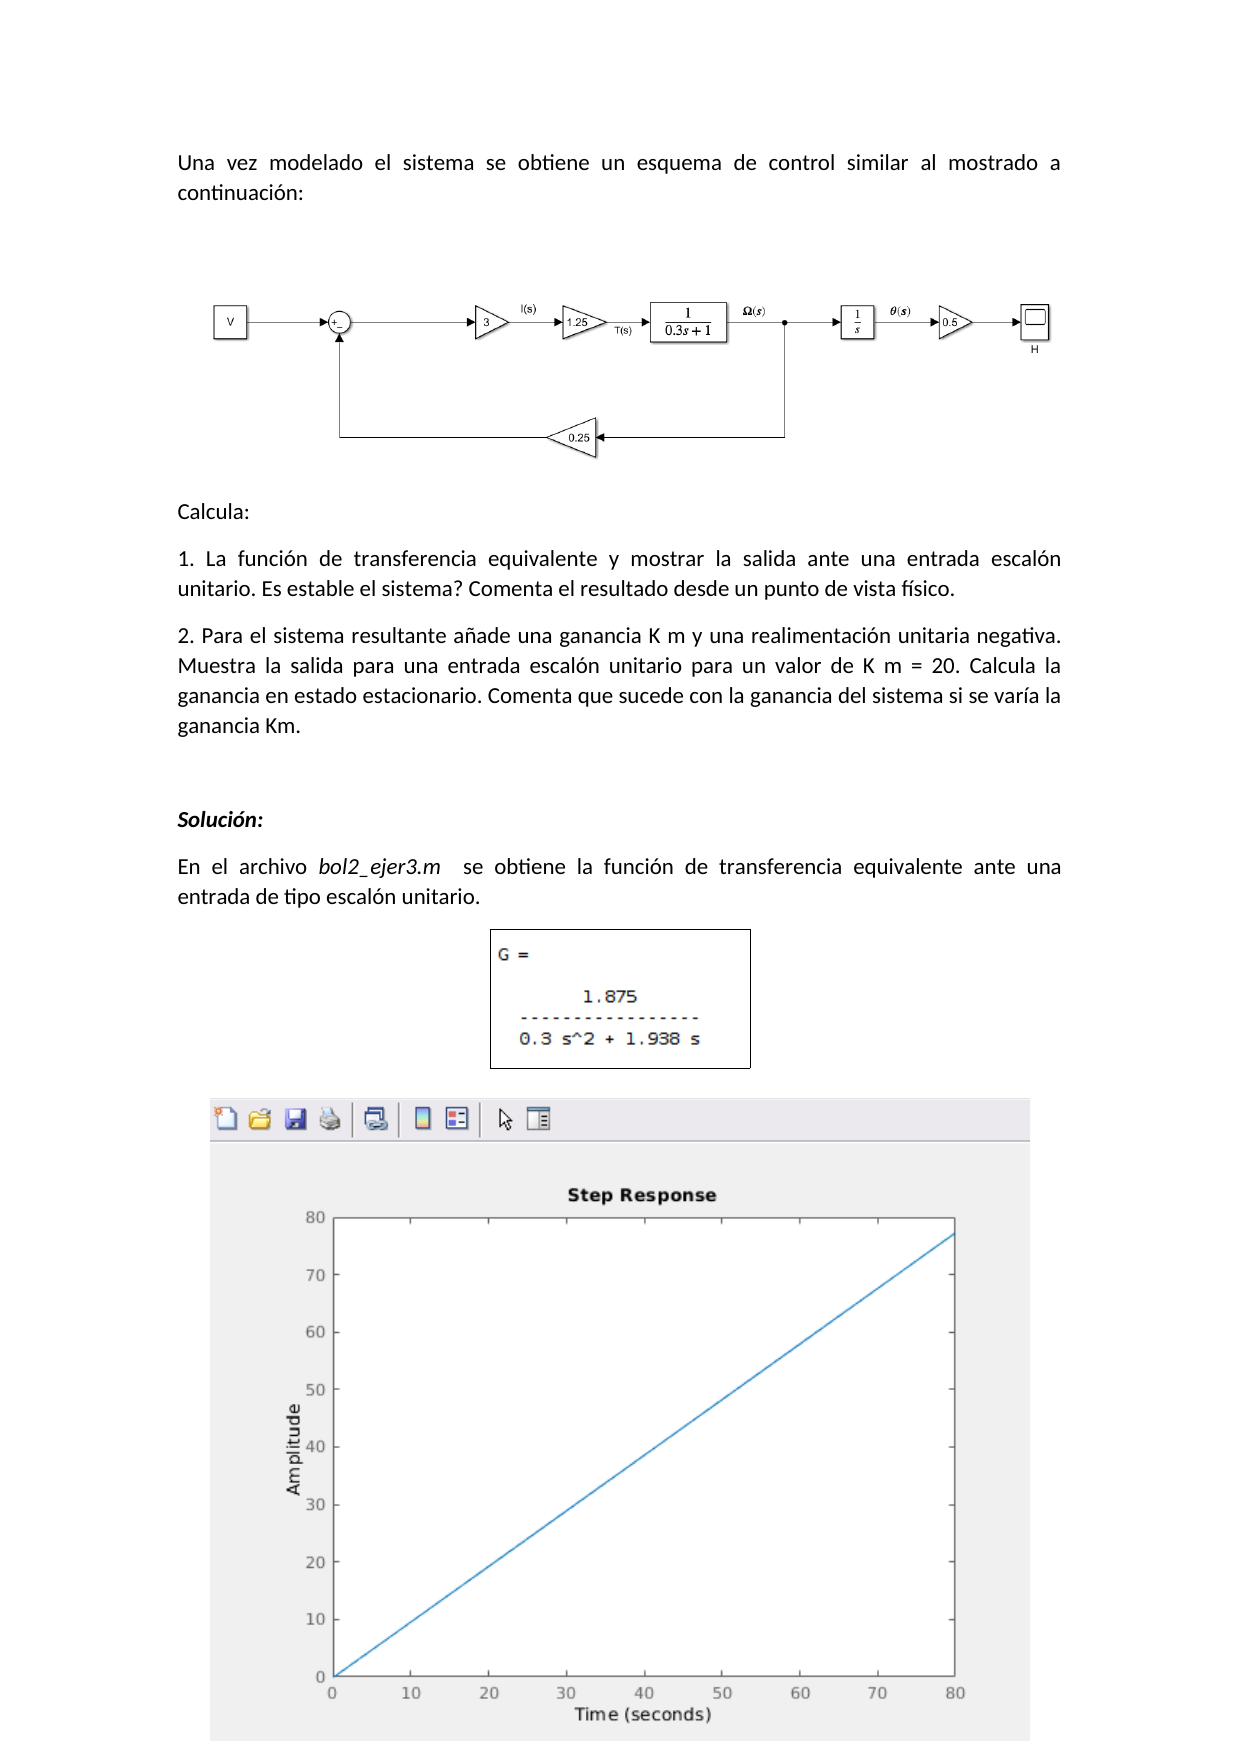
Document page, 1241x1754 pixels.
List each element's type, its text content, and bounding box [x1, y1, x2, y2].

picture [210, 1098, 1031, 1741]
text 1. La función de transferencia equivalente y mostrar la salida ante una entrada escalón unitario. Es estable el sistema? Comenta el resultado desde un punto de vista físico. [177, 544, 1063, 602]
picture [493, 932, 747, 1065]
text Solución: [177, 805, 1063, 833]
text 2. Para el sistema resultante añade una ganancia K m y una realimentación unitaria negativa. Muestra la salida para una entrada escalón unitario para un valor de K m = 20. Calcula la ganancia en estado estacionario. Comenta que sucede con la ganancia del sistema si se varía la ganancia Km. [177, 621, 1063, 739]
picture [177, 266, 1063, 477]
text Calcula: [177, 477, 1063, 525]
text En el archivo bol2_ejer3.m se obtiene la función de transferencia equivalente ante una entrada de tipo escalón unitario. [177, 852, 1063, 910]
text Una vez modelado el sistema se obtiene un esquema de control similar al mostrado a continuación: [177, 148, 1063, 206]
